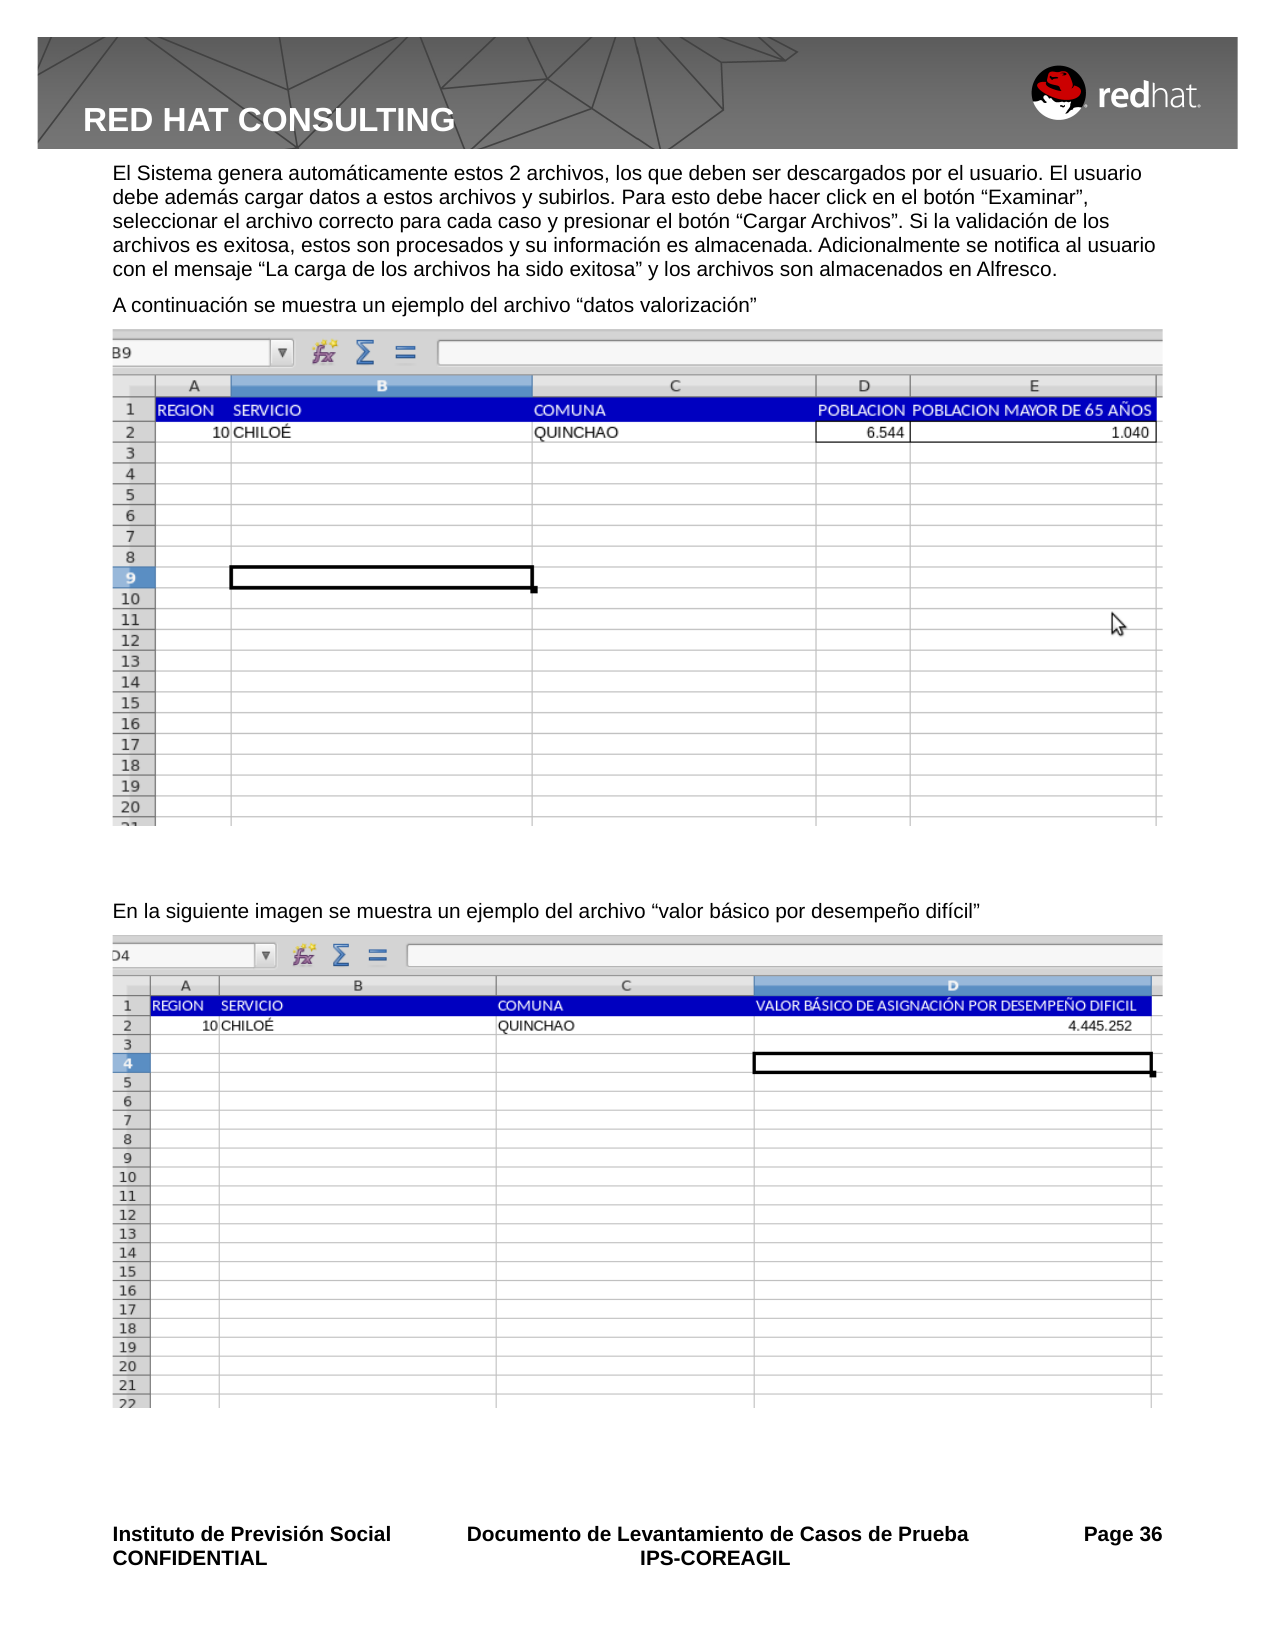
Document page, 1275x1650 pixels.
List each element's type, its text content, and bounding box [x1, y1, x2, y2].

text El Sistema genera automáticamente estos 2 archivos, los que deben ser descargados por el usuario. El usuario debe además cargar datos a estos archivos y subirlos. Para esto debe hacer click en el botón “Examinar”, seleccionar el archivo correcto para cada caso y presionar el botón “Cargar Archivos”. Si la validación de los archivos es exitosa, estos son procesados y su información es almacenada. Adicionalmente se notifica al usuario con el mensaje “La carga de los archivos ha sido exitosa” y los archivos son almacenados en Alfresco. [112, 161, 1162, 281]
text A continuación se muestra un ejemplo del archivo “datos valorización” [112, 293, 1162, 317]
picture [112, 329, 1163, 826]
text En la siguiente imagen se muestra un ejemplo del archivo “valor básico por desempeño difícil” [112, 899, 1162, 923]
picture [37, 37, 1238, 149]
picture [112, 935, 1163, 1408]
